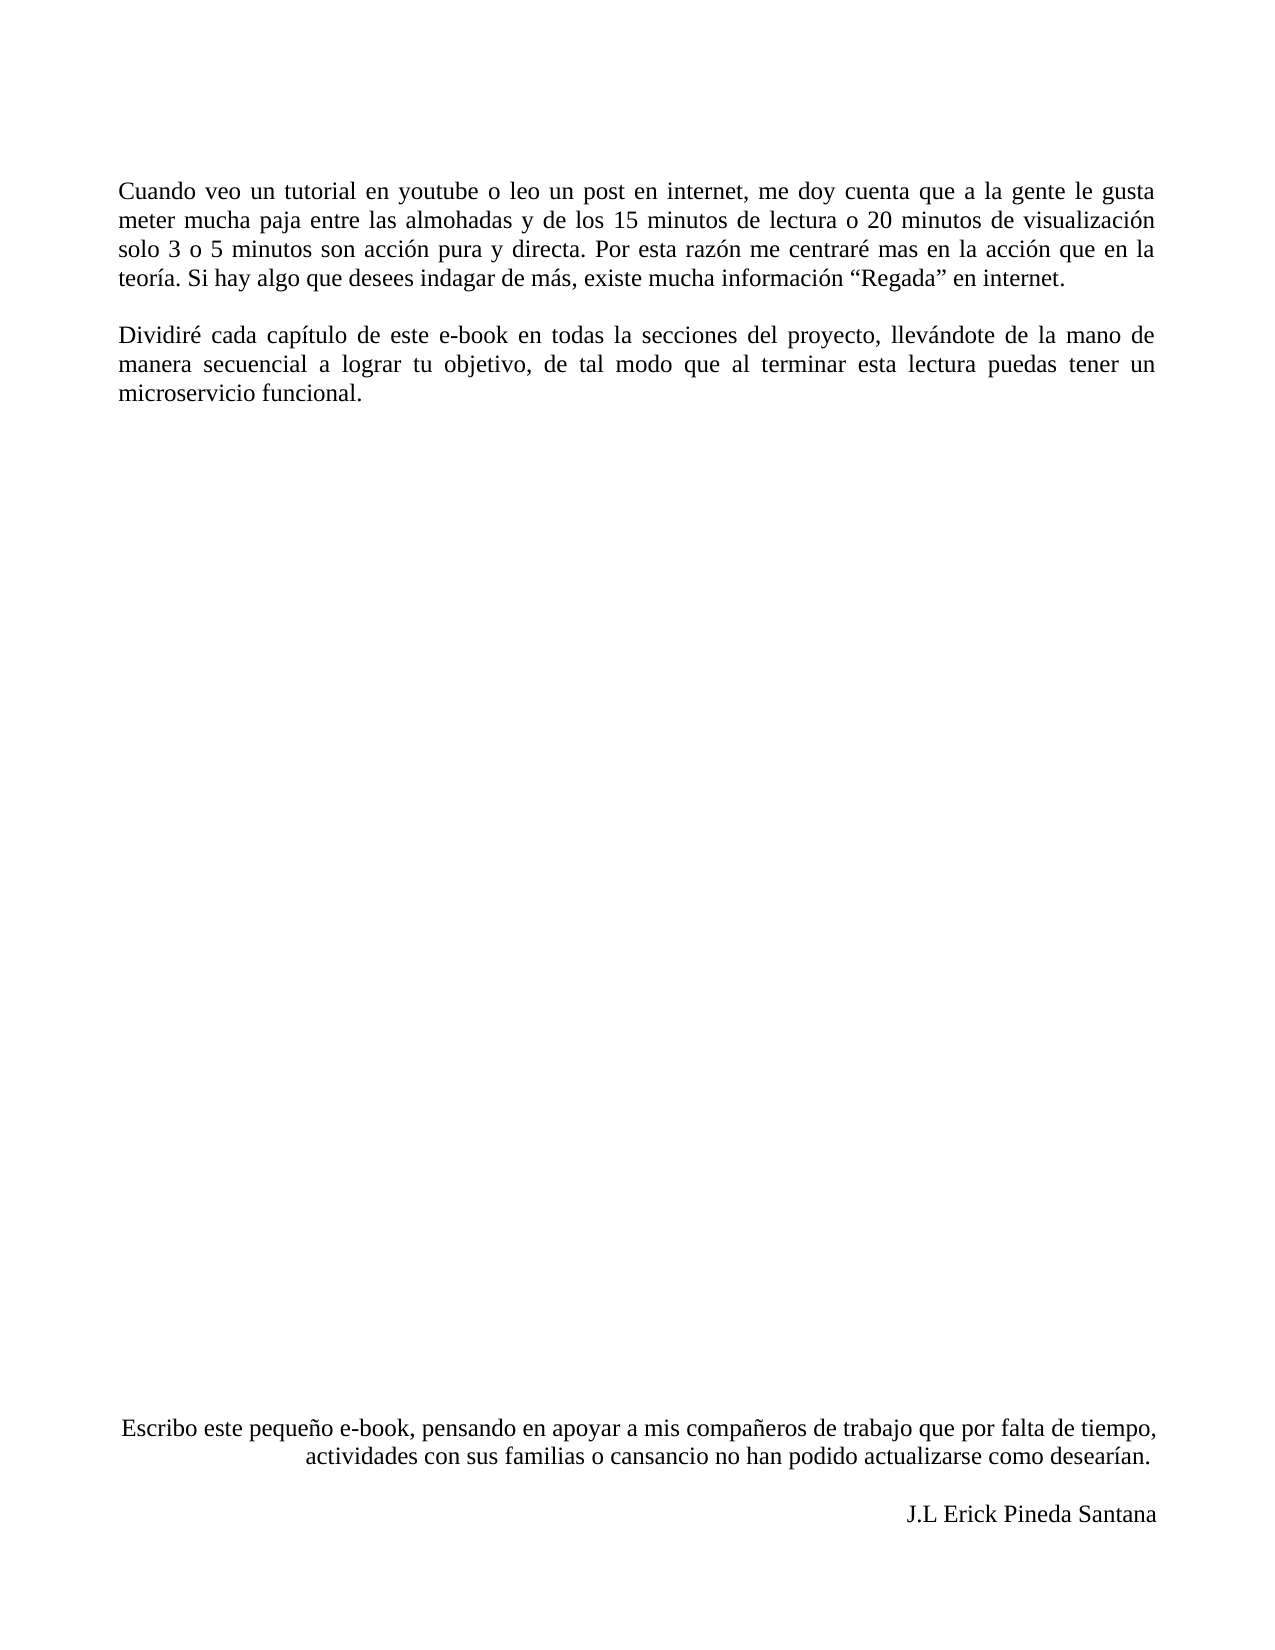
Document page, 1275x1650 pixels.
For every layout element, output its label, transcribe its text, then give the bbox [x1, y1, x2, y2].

text Dividiré cada capítulo de este e-book en todas la secciones del proyecto, llevándote de la mano de manera secuencial a lograr tu objetivo, de tal modo que al terminar esta lectura puedas tener un microservicio funcional. [118, 320, 1157, 406]
text Cuando veo un tutorial en youtube o leo un post en internet, me doy cuenta que a la gente le gusta meter mucha paja entre las almohadas y de los 15 minutos de lectura o 20 minutos de visualización solo 3 o 5 minutos son acción pura y directa. Por esta razón me centraré mas en la acción que en la teoría. Si hay algo que desees indagar de más, existe mucha información “Regada” en internet. [118, 176, 1157, 291]
text Escribo este pequeño e-book, pensando en apoyar a mis compañeros de trabajo que por falta de tiempo, actividades con sus familias o cansancio no han podido actualizarse como desearían. [118, 1413, 1157, 1470]
text J.L Erick Pineda Santana [118, 1499, 1157, 1528]
